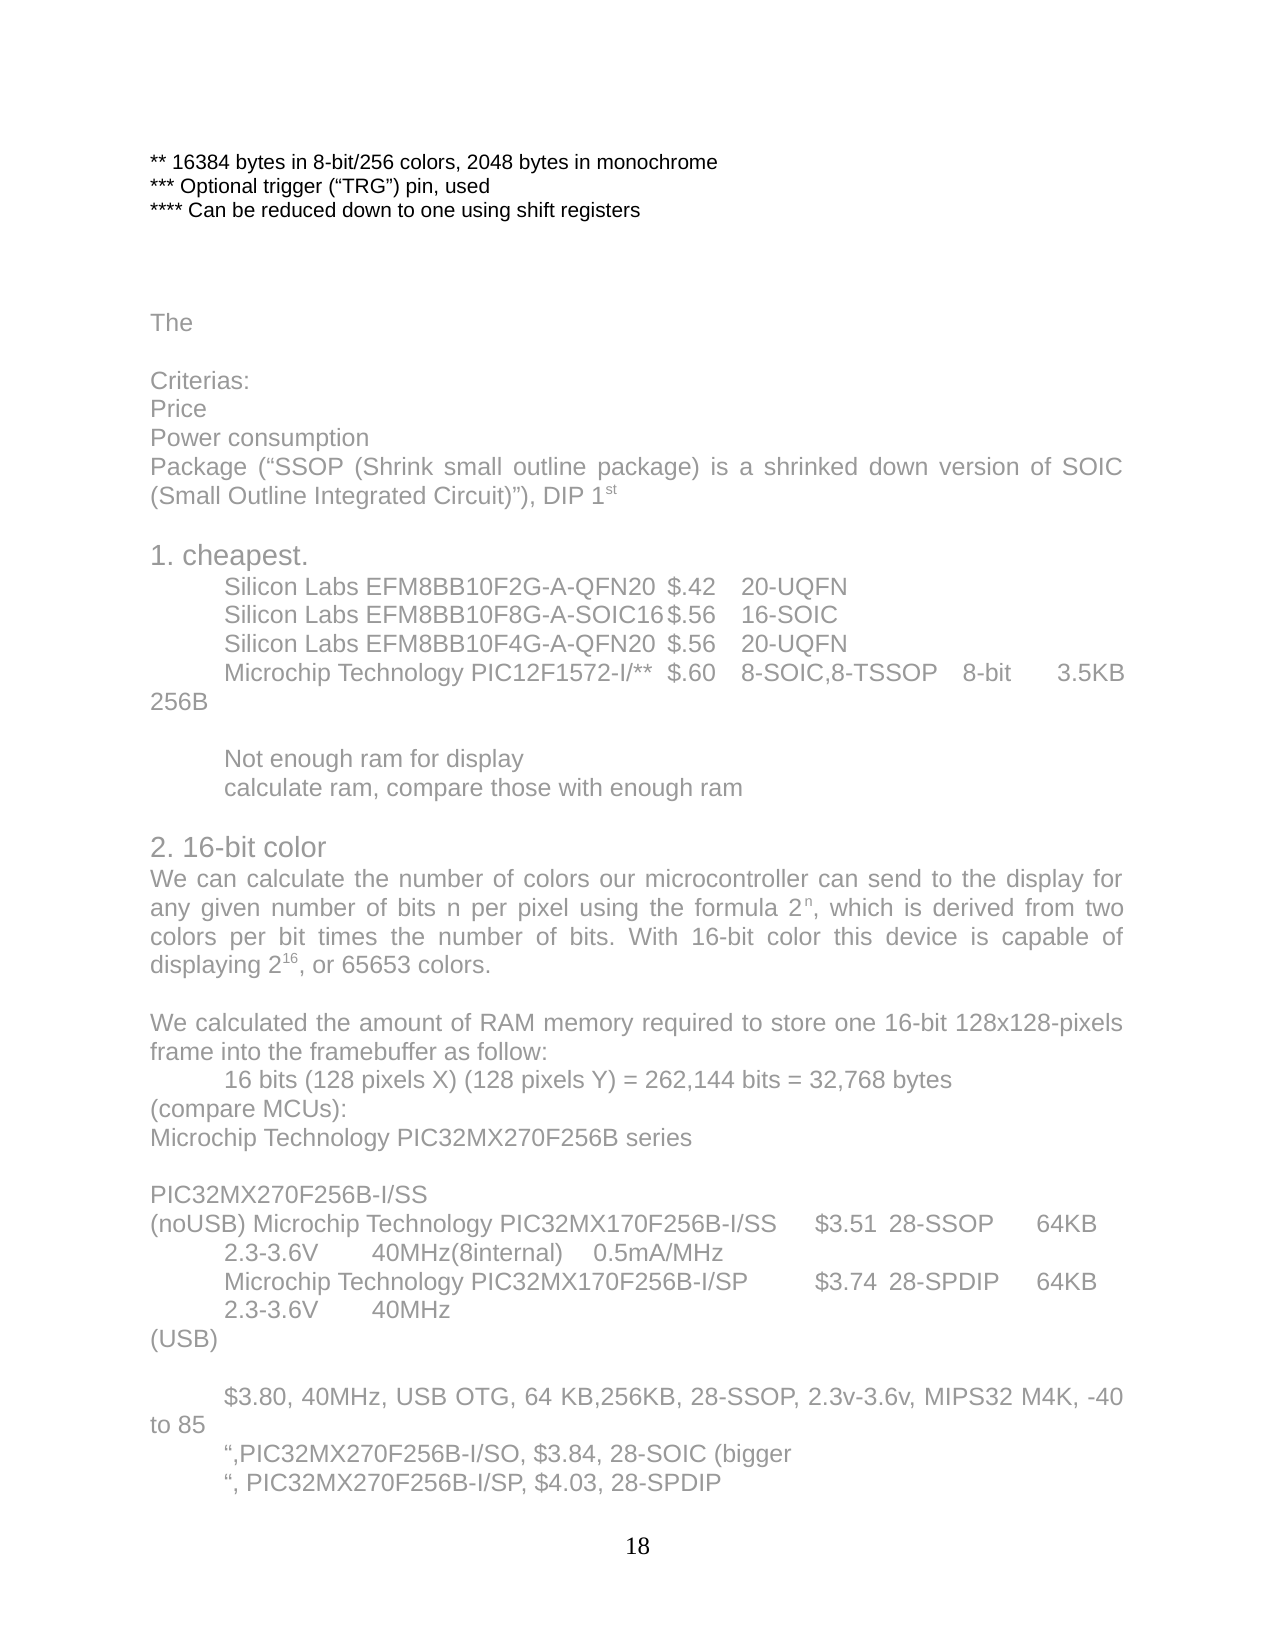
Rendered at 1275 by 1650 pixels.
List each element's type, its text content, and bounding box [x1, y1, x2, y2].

text The [150, 308, 1125, 337]
text (USB) [150, 1324, 1125, 1353]
text 2. 16-bit color [150, 830, 1125, 864]
text We can calculate the number of colors our microcontroller can send to the display for any given number of bits n per pixel using the formula 2n, which is derived from two colors per bit times the number of bits. With 16-bit color this device is capable of displaying 216, or 65653 colors. [150, 864, 1125, 979]
text *** Optional trigger (“TRG”) pin, used [150, 174, 1125, 198]
text Power consumption [150, 423, 1125, 452]
text Microchip Technology PIC32MX170F256B-I/SP $3.74 28-SPDIP 64KB 2.3-3.6V 40MHz [150, 1266, 1125, 1324]
text “,PIC32MX270F256B-I/SO, $3.84, 28-SOIC (bigger [150, 1439, 1125, 1468]
text (noUSB) Microchip Technology PIC32MX170F256B-I/SS $3.51 28-SSOP 64KB 2.3-3.6V 40MHz(8internal) 0.5mA/MHz [150, 1209, 1125, 1266]
text Silicon Labs EFM8BB10F4G-A-QFN20 $.56 20-UQFN [150, 629, 1125, 658]
text 1. cheapest. [150, 538, 1125, 572]
text Price [150, 394, 1125, 423]
text Package (“SSOP (Shrink small outline package) is a shrinked down version of SOIC (Small Outline Integrated Circuit)”), DIP 1st [150, 452, 1125, 509]
text **** Can be reduced down to one using shift registers [150, 198, 1125, 222]
text $3.80, 40MHz, USB OTG, 64 KB,256KB, 28-SSOP, 2.3v-3.6v, MIPS32 M4K, -40 to 85 [150, 1381, 1125, 1439]
text Silicon Labs EFM8BB10F8G-A-SOIC16 $.56 16-SOIC [150, 600, 1125, 629]
text Silicon Labs EFM8BB10F2G-A-QFN20 $.42 20-UQFN [150, 572, 1125, 600]
text ** 16384 bytes in 8-bit/256 colors, 2048 bytes in monochrome [150, 150, 1125, 174]
text Not enough ram for display [150, 744, 1125, 773]
text calculate ram, compare those with enough ram [150, 773, 1125, 802]
text (compare MCUs): [150, 1094, 1125, 1123]
text Criterias: [150, 366, 1125, 394]
text We calculated the amount of RAM memory required to store one 16-bit 128x128-pixels frame into the framebuffer as follow: [150, 1008, 1125, 1065]
text Microchip Technology PIC12F1572-I/** $.60 8-SOIC,8-TSSOP 8-bit 3.5KB 256B [150, 658, 1125, 715]
text 16 bits (128 pixels X) (128 pixels Y) = 262,144 bits = 32,768 bytes [150, 1065, 1125, 1094]
text “, PIC32MX270F256B-I/SP, $4.03, 28-SPDIP [150, 1468, 1125, 1496]
text Microchip Technology PIC32MX270F256B series [150, 1123, 1125, 1151]
text PIC32MX270F256B-I/SS [150, 1180, 1125, 1209]
